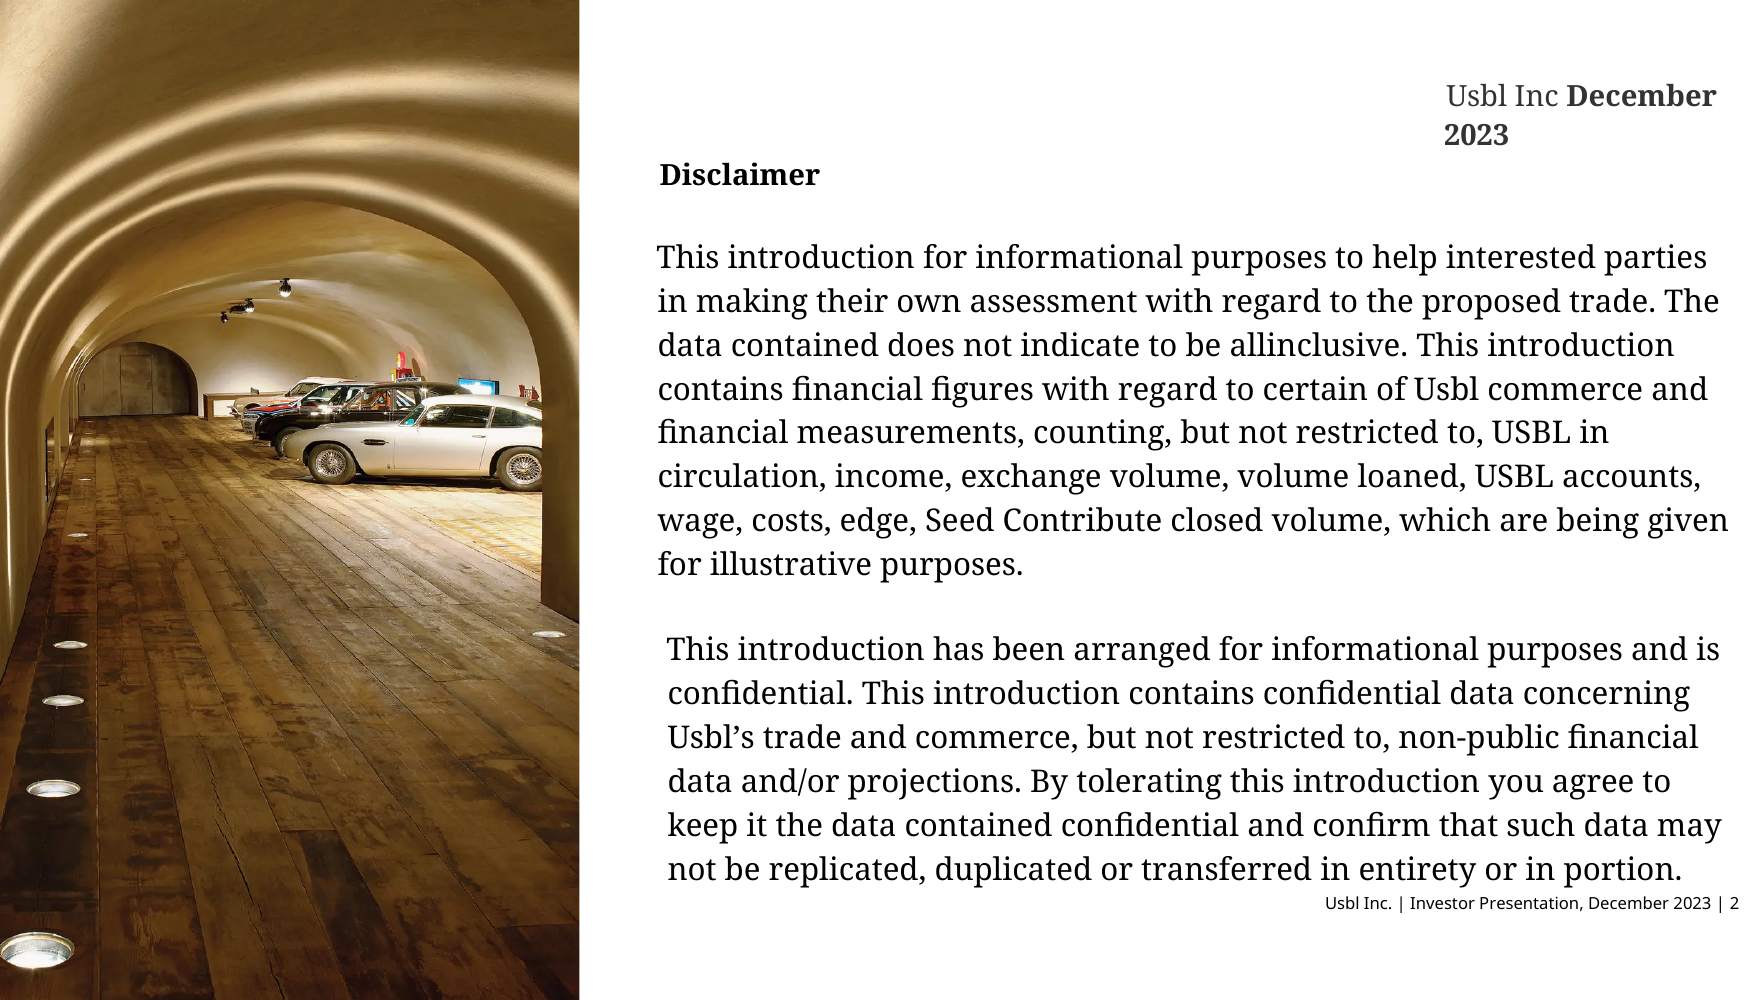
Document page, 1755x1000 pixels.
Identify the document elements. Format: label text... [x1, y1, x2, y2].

text This introduction has been arranged for informational purposes and is confidential. This introduction contains confidential data concerning Usbl’s trade and commerce, but not restricted to, non-public financial data and/or projections. By tolerating this introduction you agree to keep it the data contained confidential and confirm that such data may not be replicated, duplicated or transferred in entirety or in portion. [666, 627, 1739, 889]
subtitle Disclaimer [659, 154, 1739, 194]
picture [0, 0, 580, 1000]
text This introduction for informational purposes to help interested parties in making their own assessment with regard to the proposed trade. The data contained does not indicate to be allinclusive. This introduction contains financial figures with regard to certain of Usbl commerce and financial measurements, counting, but not restricted to, USBL in circulation, income, exchange volume, volume loaned, USBL accounts, wage, costs, edge, Seed Contribute closed volume, which are being given for illustrative purposes. [656, 235, 1739, 585]
text Usbl Inc December 2023 [1444, 75, 1739, 154]
